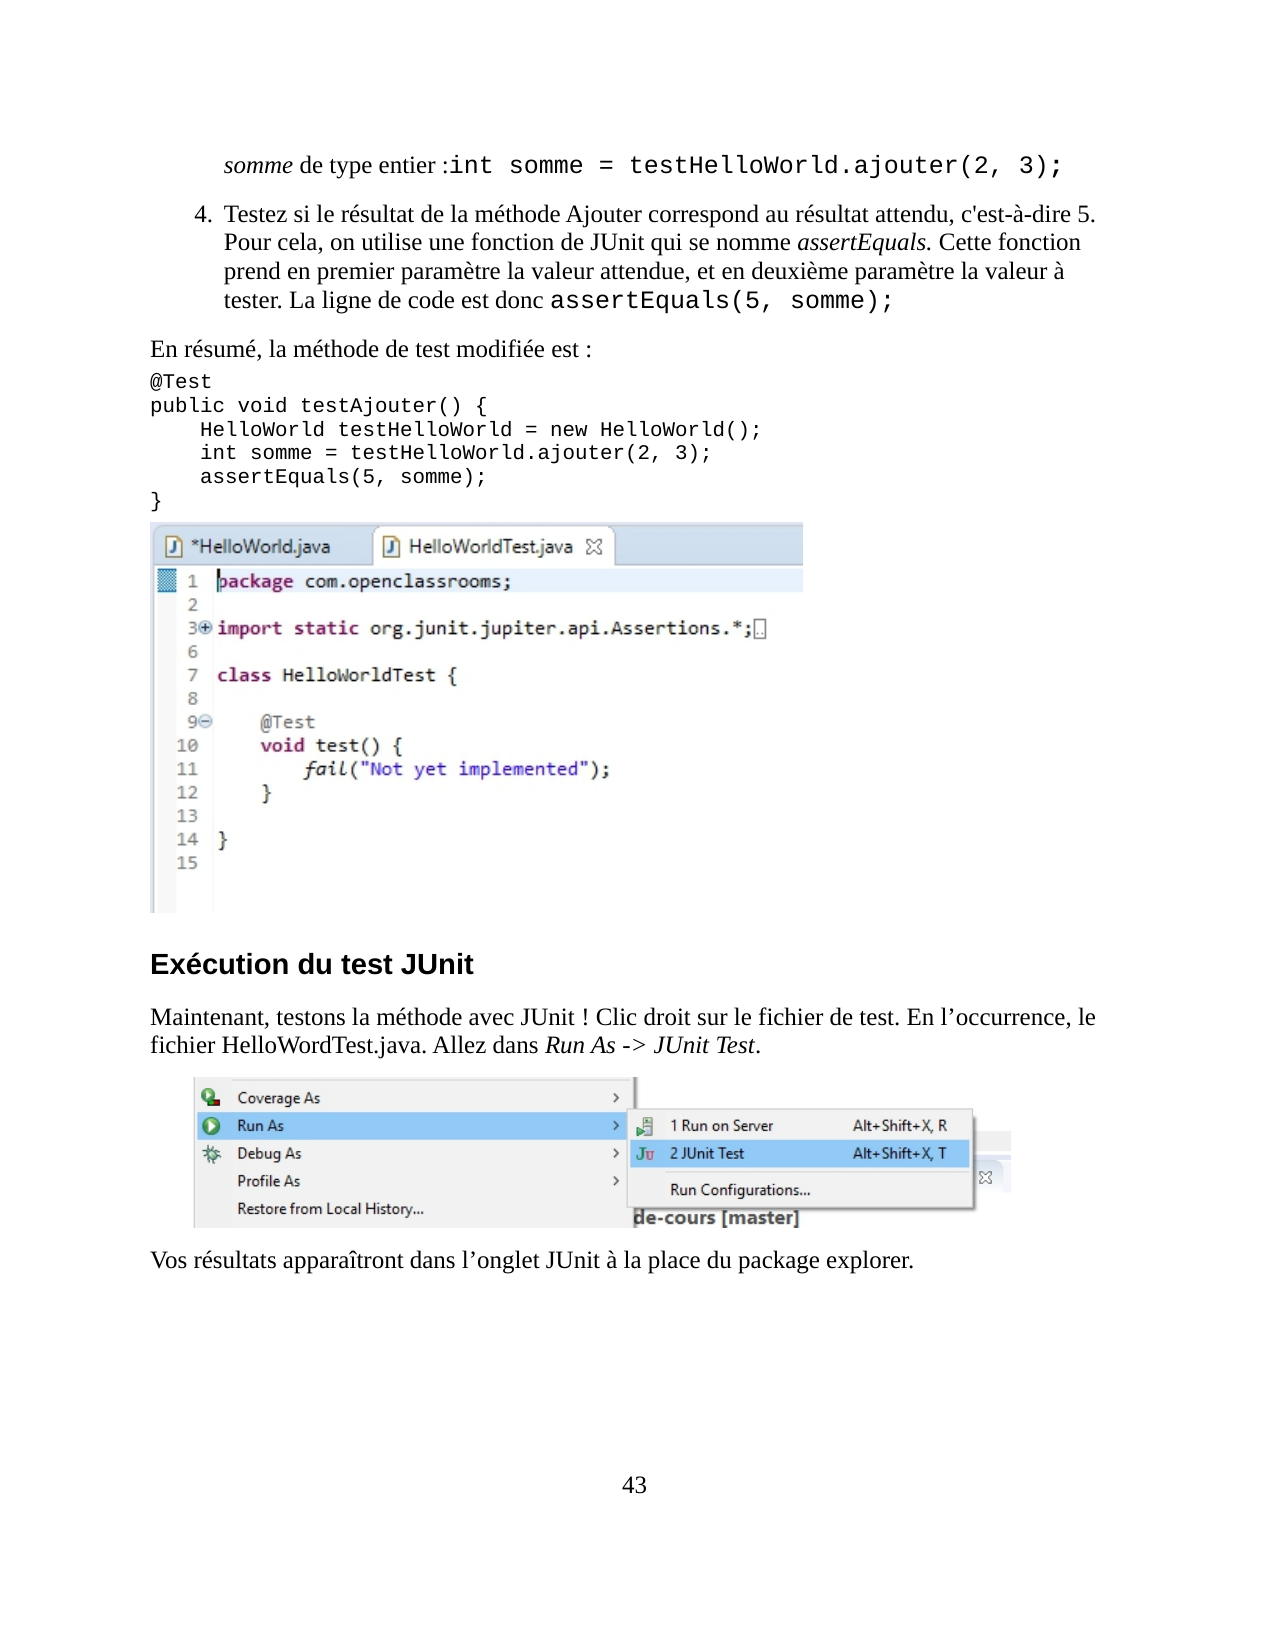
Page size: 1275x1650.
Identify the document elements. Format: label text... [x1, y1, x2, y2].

text } [150, 490, 1125, 513]
text public void testAjouter() { [150, 395, 1125, 419]
picture [150, 1077, 1012, 1228]
text Vos résultats apparaîtront dans l’onglet JUnit à la place du package explorer. [150, 1245, 1125, 1274]
text HelloWorld testHelloWorld = new HelloWorld(); [150, 419, 1125, 442]
text assertEquals(5, somme); [150, 466, 1125, 490]
list Testez si le résultat de la méthode Ajouter correspond au résultat attendu, c'est-à-dire 5. Pour cela, on utilise une fonction de JUnit qui se nomme assertEquals. Cette fonction prend en premier paramètre la valeur attendue, et en deuxième paramètre la valeur à tester. La ligne de code est donc assertEquals(5, somme); [194, 199, 1125, 316]
text @Test [150, 371, 1125, 395]
text int somme = testHelloWorld.ajouter(2, 3); [150, 442, 1125, 466]
text En résumé, la méthode de test modifiée est : [150, 334, 1125, 362]
subtitle Exécution du test JUnit [150, 947, 1125, 980]
list somme de type entier :int somme = testHelloWorld.ajouter(2, 3); [194, 150, 1125, 181]
text Maintenant, testons la méthode avec JUnit ! Clic droit sur le fichier de test. En l’occurrence, le fichier HelloWordTest.java. Allez dans Run As -> JUnit Test. [150, 1002, 1125, 1059]
picture [150, 522, 804, 913]
